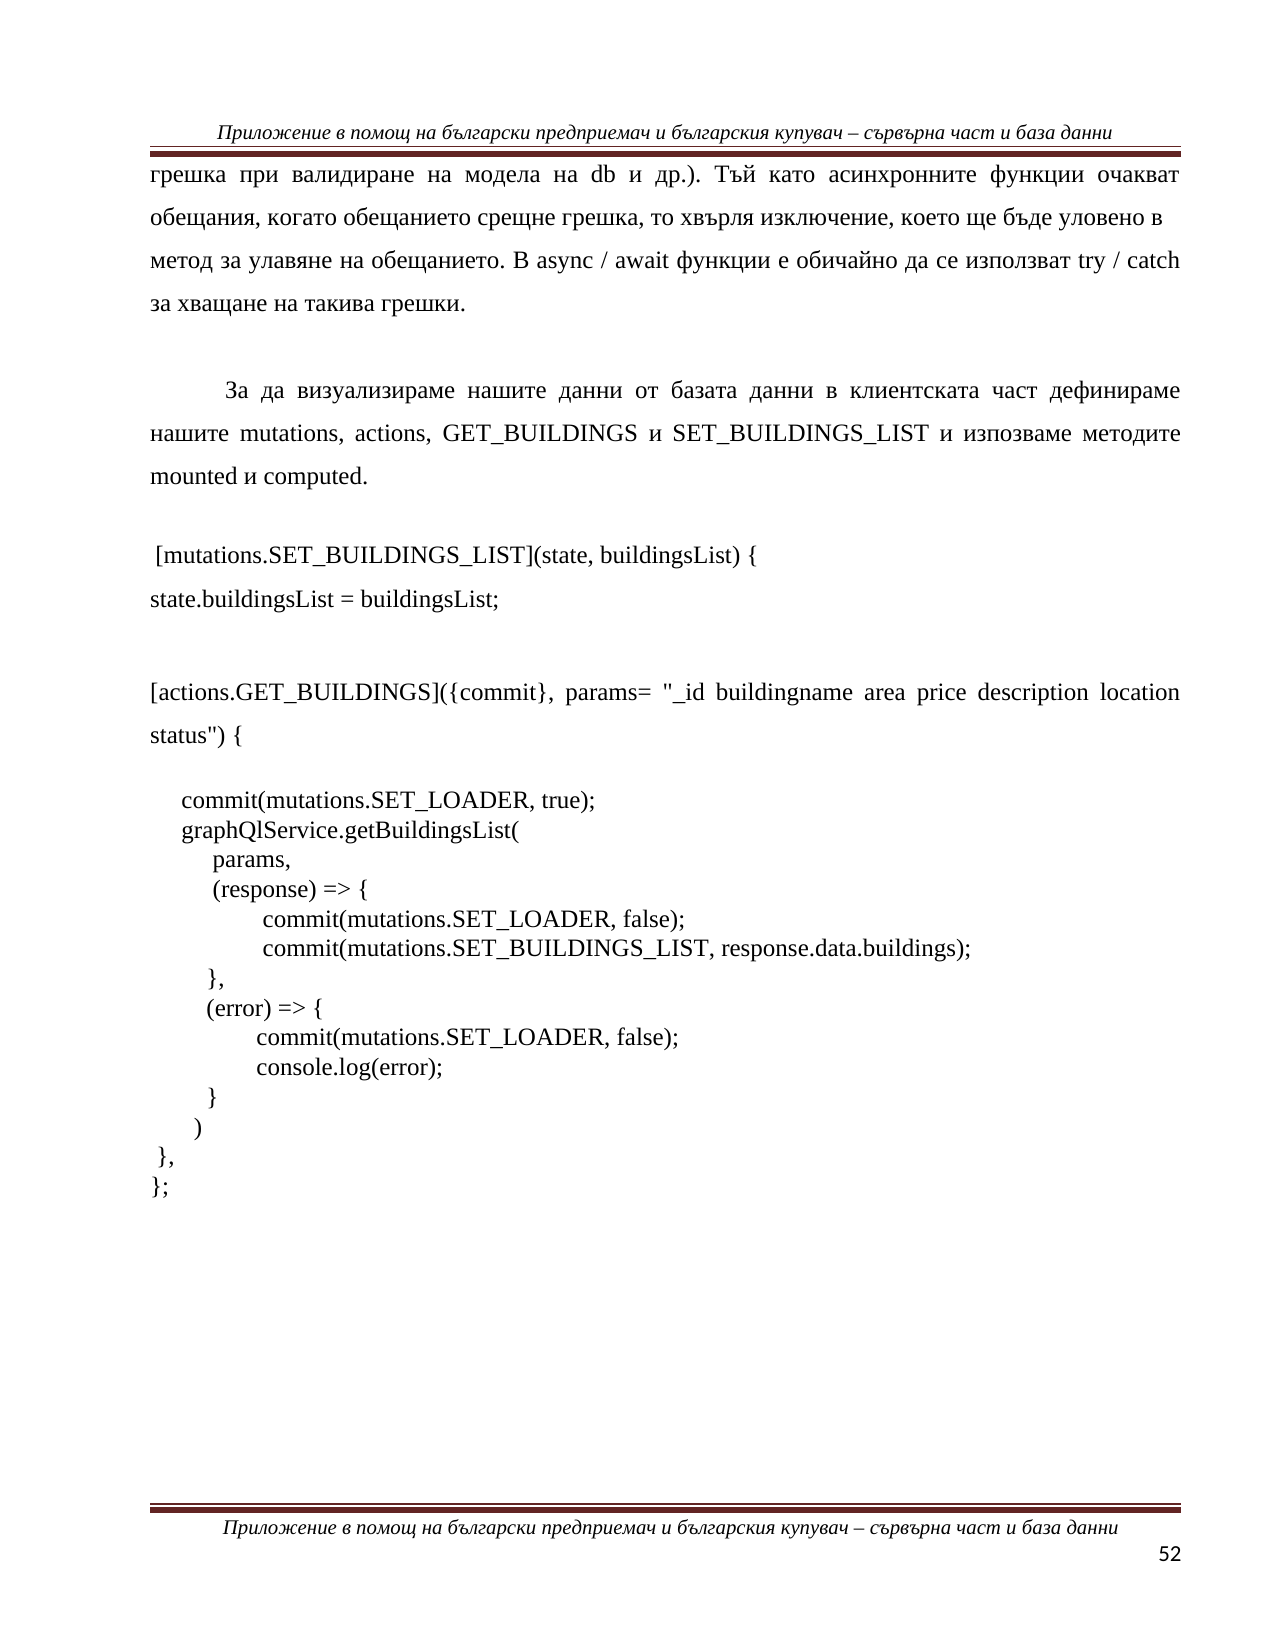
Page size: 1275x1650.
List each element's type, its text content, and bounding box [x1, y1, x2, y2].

text commit(mutations.SET_LOADER, false); [150, 1022, 1181, 1051]
text грешка при валидиране на модела на db и др.). Тъй като асинхронните функции очакват обещания, когато обещанието срещне грешка, то хвърля изключение, което ще бъде уловено в [150, 159, 1181, 231]
text commit(mutations.SET_LOADER, true); [150, 784, 1181, 814]
text console.log(error); [150, 1051, 1181, 1081]
text ) [150, 1111, 1181, 1140]
text state.buildingsList = buildingsList; [150, 583, 1181, 613]
text commit(mutations.SET_BUILDINGS_LIST, response.data.buildings); [150, 932, 1181, 962]
text }; [150, 1170, 1181, 1200]
text commit(mutations.SET_LOADER, false); [150, 903, 1181, 932]
text params, [150, 843, 1181, 873]
text }, [150, 1140, 1181, 1170]
text (error) => { [150, 992, 1181, 1022]
text }, [150, 962, 1181, 992]
text } [150, 1081, 1181, 1111]
text [actions.GET_BUILDINGS]({commit}, params= "_id buildingname area price description location status") { [150, 677, 1181, 749]
text (response) => { [150, 873, 1181, 903]
text [mutations.SET_BUILDINGS_LIST](state, buildingsList) { [150, 540, 1181, 569]
text За да визуализираме нашите данни от базата данни в клиентската част дефинираме нашите mutations, actions, GET_BUILDINGS и SET_BUILDINGS_LIST и изпозваме методите mounted и computed. [150, 375, 1181, 490]
text метод за улавяне на обещанието. В async / await функции е обичайно да се използват try / catch за хващане на такива грешки. [150, 245, 1181, 317]
text graphQlService.getBuildingsList( [150, 814, 1181, 843]
